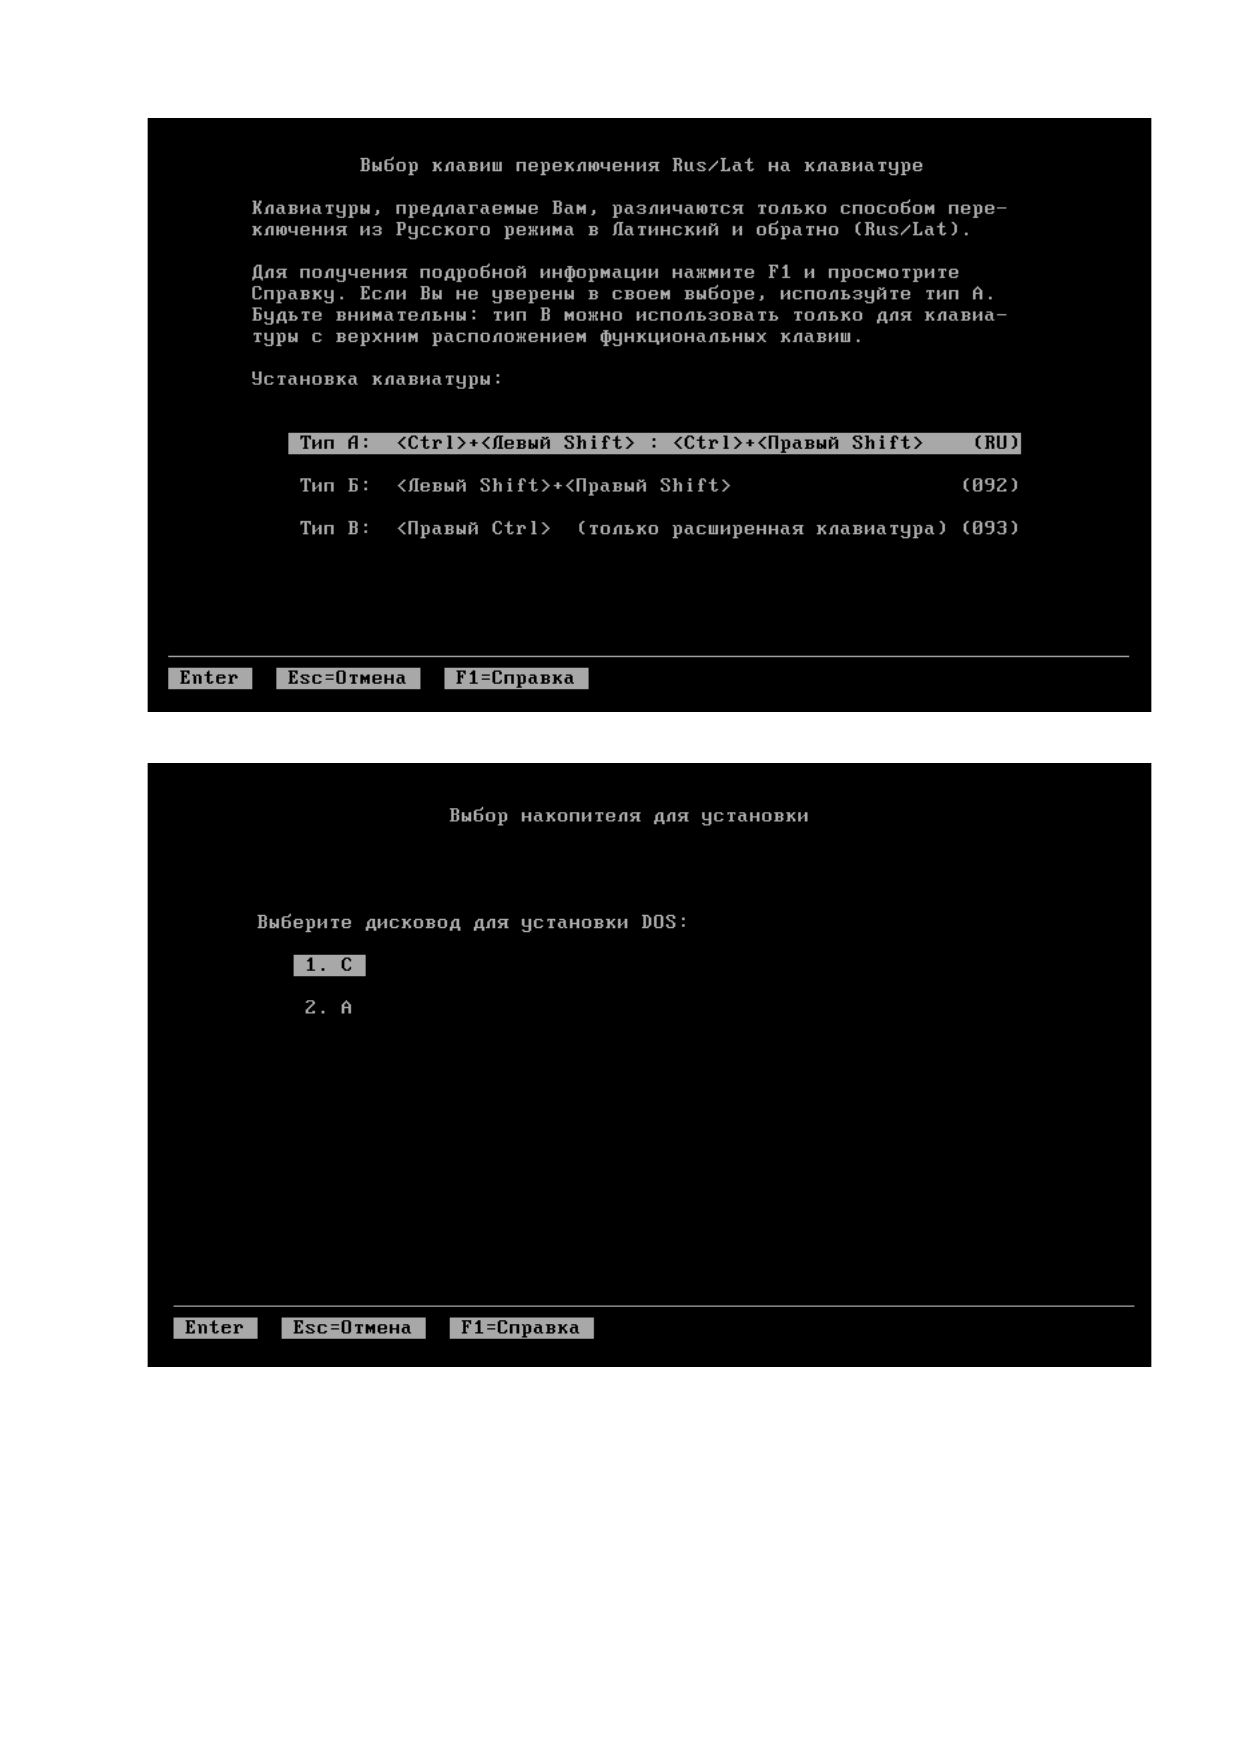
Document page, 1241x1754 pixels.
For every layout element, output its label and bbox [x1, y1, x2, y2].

picture [147, 118, 1152, 712]
picture [147, 763, 1152, 1367]
